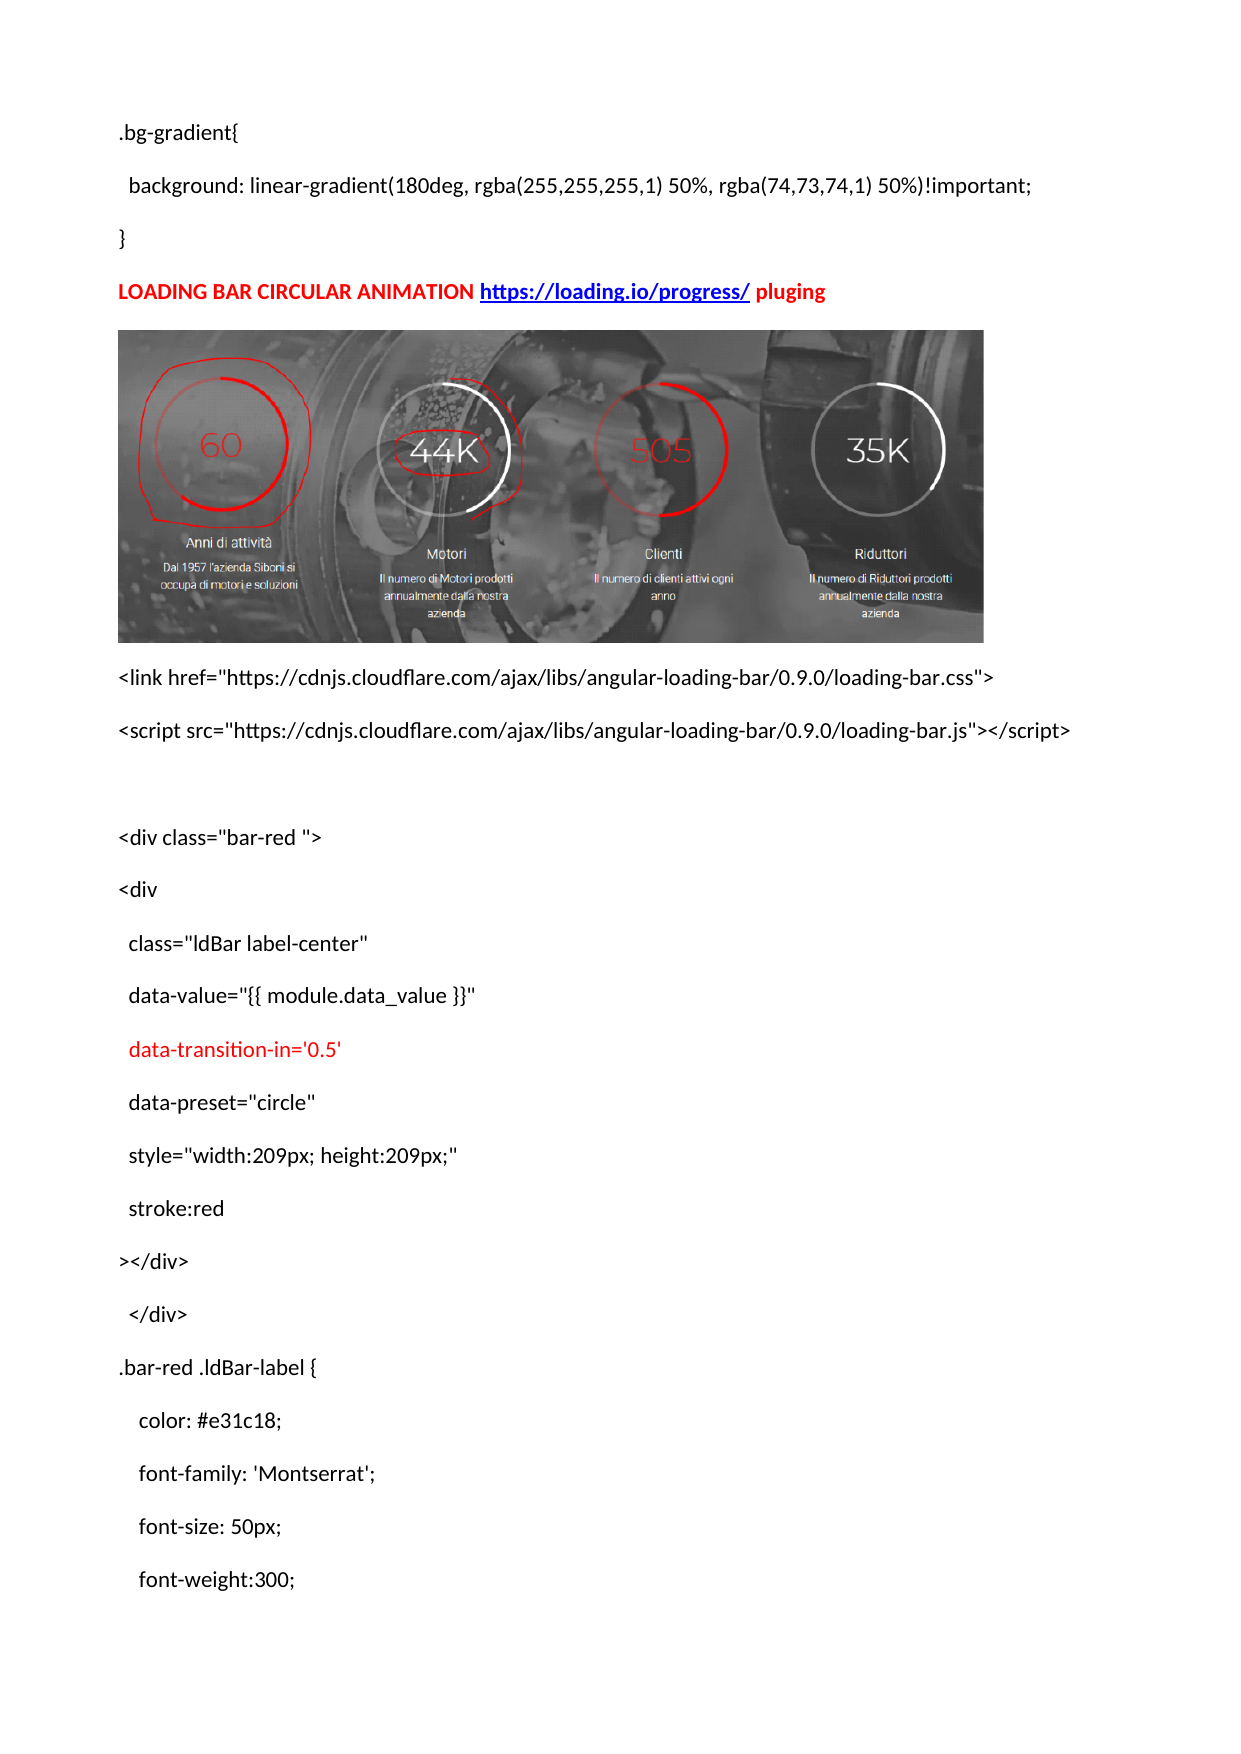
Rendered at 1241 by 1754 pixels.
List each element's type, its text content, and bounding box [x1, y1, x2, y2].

text data-value="{{ module.data_value }}" [118, 982, 1122, 1010]
text data-transition-in='0.5' [118, 1035, 1122, 1063]
text font-weight:300; [118, 1565, 1122, 1593]
text font-family: 'Montserrat'; [118, 1459, 1122, 1487]
text <link href="https://cdnjs.cloudflare.com/ajax/libs/angular-loading-bar/0.9.0/loading-bar.css"> [118, 663, 1122, 692]
text style="width:209px; height:209px;" [118, 1141, 1122, 1169]
text background: linear-gradient(180deg, rgba(255,255,255,1) 50%, rgba(74,73,74,1) 50%)!important; [118, 171, 1122, 199]
text class="ldBar label-center" [118, 929, 1122, 957]
text <script src="https://cdnjs.cloudflare.com/ajax/libs/angular-loading-bar/0.9.0/loading-bar.js"></script> [118, 717, 1122, 744]
text .bar-red .ldBar-label { [118, 1353, 1122, 1381]
text stroke:red [118, 1194, 1122, 1222]
text <div [118, 876, 1122, 904]
text <div class="bar-red "> [118, 823, 1122, 851]
text data-preset="circle" [118, 1088, 1122, 1116]
text color: #e31c18; [118, 1406, 1122, 1434]
text LOADING BAR CIRCULAR ANIMATION https://loading.io/progress/ pluging [118, 277, 1122, 305]
text .bg-gradient{ [118, 118, 1122, 146]
text font-size: 50px; [118, 1512, 1122, 1540]
text </div> [118, 1300, 1122, 1328]
text ></div> [118, 1247, 1122, 1275]
text } [118, 224, 1122, 252]
